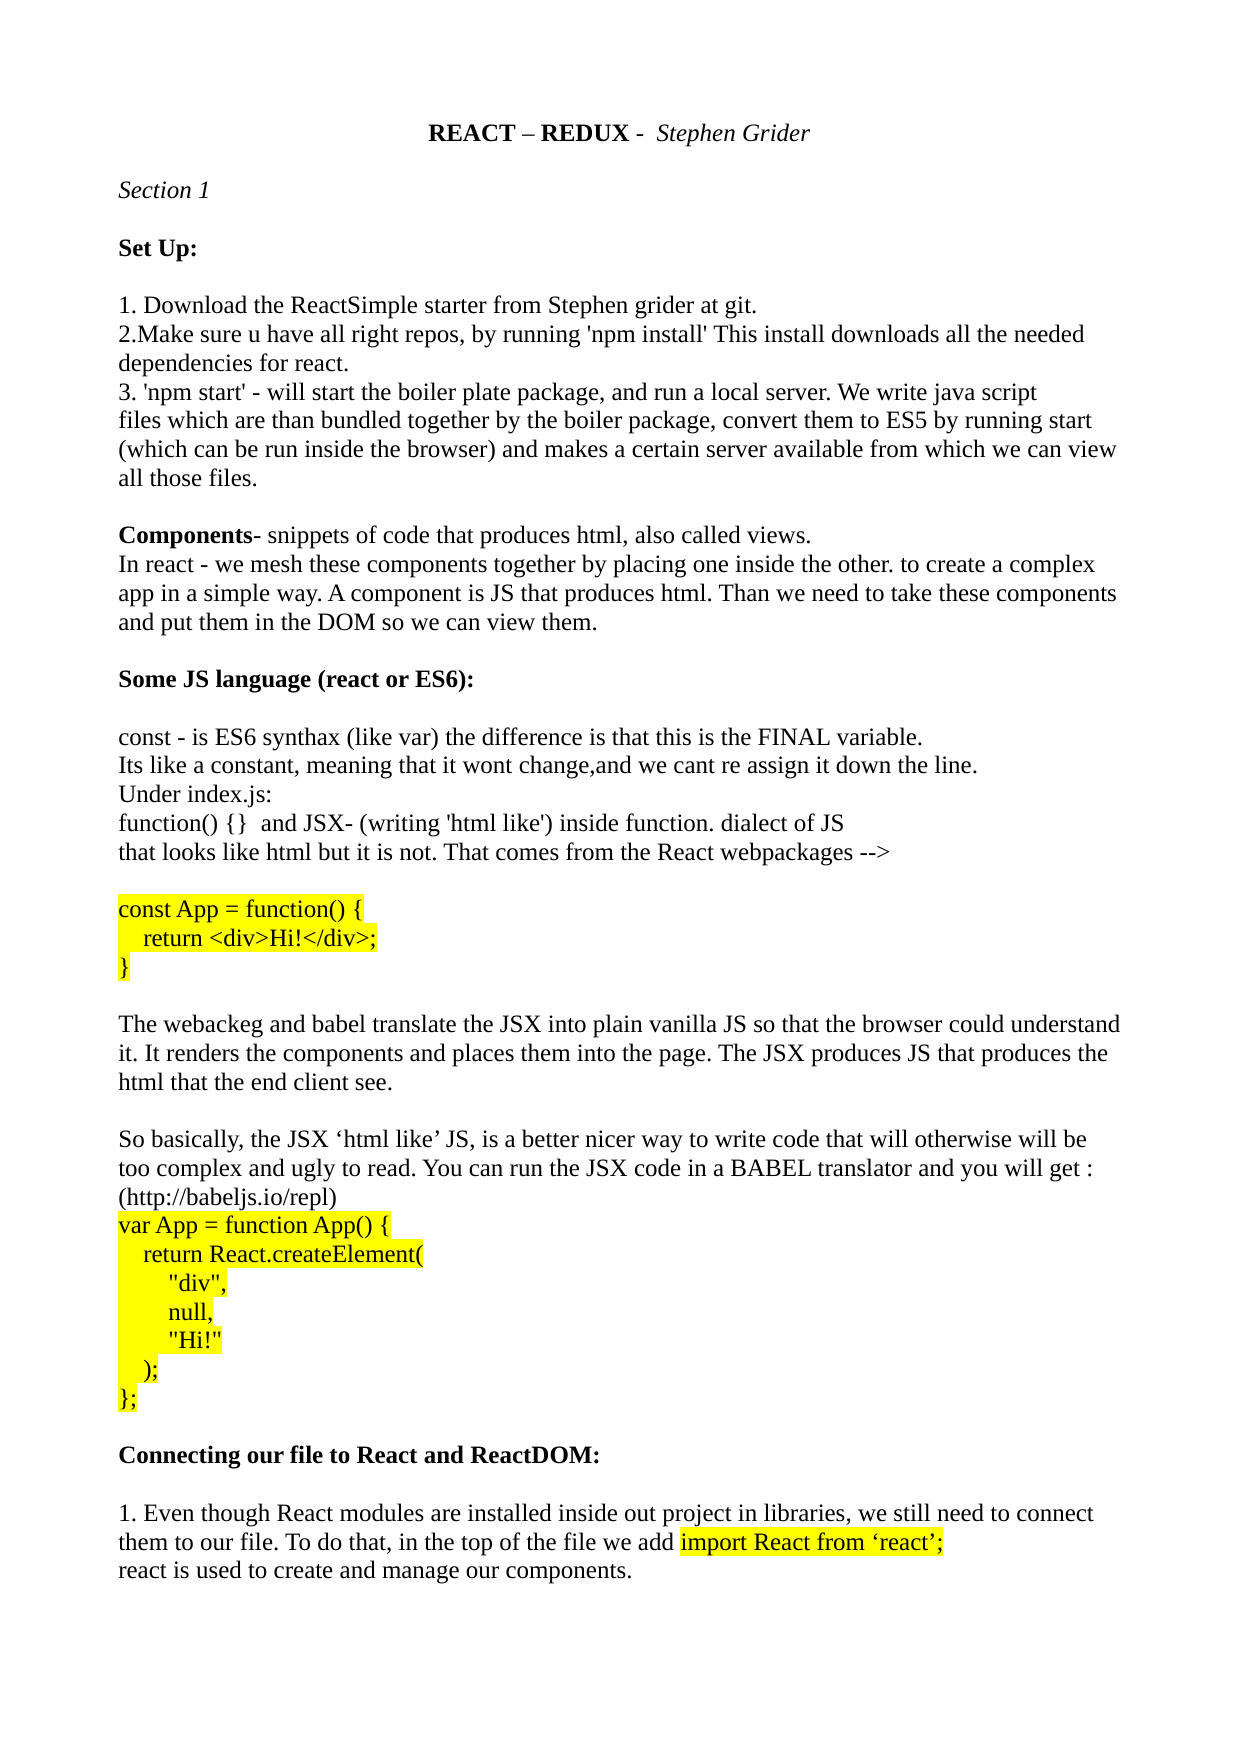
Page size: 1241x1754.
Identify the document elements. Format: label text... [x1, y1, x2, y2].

text return React.createElement( [118, 1239, 1122, 1268]
text const App = function() { [118, 894, 1122, 923]
text "div", [118, 1268, 1122, 1297]
text (http://babeljs.io/repl) [118, 1182, 1122, 1211]
text Components- snippets of code that produces html, also called views. [118, 521, 1122, 549]
text REACT – REDUX - Stephen Grider [118, 118, 1122, 147]
text react is used to create and manage our components. [118, 1556, 1122, 1584]
text var App = function App() { [118, 1211, 1122, 1239]
text Section 1 [118, 176, 1122, 204]
text "Hi!" [118, 1326, 1122, 1354]
text 1. Download the ReactSimple starter from Stephen grider at git. [118, 291, 1122, 319]
text null, [118, 1297, 1122, 1326]
text ); [118, 1354, 1122, 1383]
text files which are than bundled together by the boiler package, convert them to ES5 by running start (which can be run inside the browser) and makes a certain server available from which we can view all those files. [118, 406, 1122, 492]
text Set Up: [118, 233, 1122, 262]
text The webackeg and babel translate the JSX into plain vanilla JS so that the browser could understand it. It renders the components and places them into the page. The JSX produces JS that produces the html that the end client see. [118, 1009, 1122, 1096]
text return <div>Hi!</div>; [118, 923, 1122, 952]
text function() {} and JSX- (writing 'html like') inside function. dialect of JS [118, 808, 1122, 837]
text 3. 'npm start' - will start the boiler plate package, and run a local server. We write java script [118, 377, 1122, 406]
text In react - we mesh these components together by placing one inside the other. to create a complex app in a simple way. A component is JS that produces html. Than we need to take these components and put them in the DOM so we can view them. [118, 549, 1122, 636]
text Under index.js: [118, 779, 1122, 808]
text 1. Even though React modules are installed inside out project in libraries, we still need to connect them to our file. To do that, in the top of the file we add import React from ‘react’; [118, 1498, 1122, 1556]
text Some JS language (react or ES6): [118, 664, 1122, 693]
text const - is ES6 synthax (like var) the difference is that this is the FINAL variable. [118, 722, 1122, 751]
text Its like a constant, meaning that it wont change,and we cant re assign it down the line. [118, 751, 1122, 779]
text } [118, 952, 1122, 981]
text }; [118, 1383, 1122, 1412]
text So basically, the JSX ‘html like’ JS, is a better nicer way to write code that will otherwise will be too complex and ugly to read. You can run the JSX code in a BABEL translator and you will get : [118, 1124, 1122, 1182]
text that looks like html but it is not. That comes from the React webpackages --> [118, 837, 1122, 866]
text Connecting our file to React and ReactDOM: [118, 1441, 1122, 1469]
text 2.Make sure u have all right repos, by running 'npm install' This install downloads all the needed dependencies for react. [118, 319, 1122, 377]
